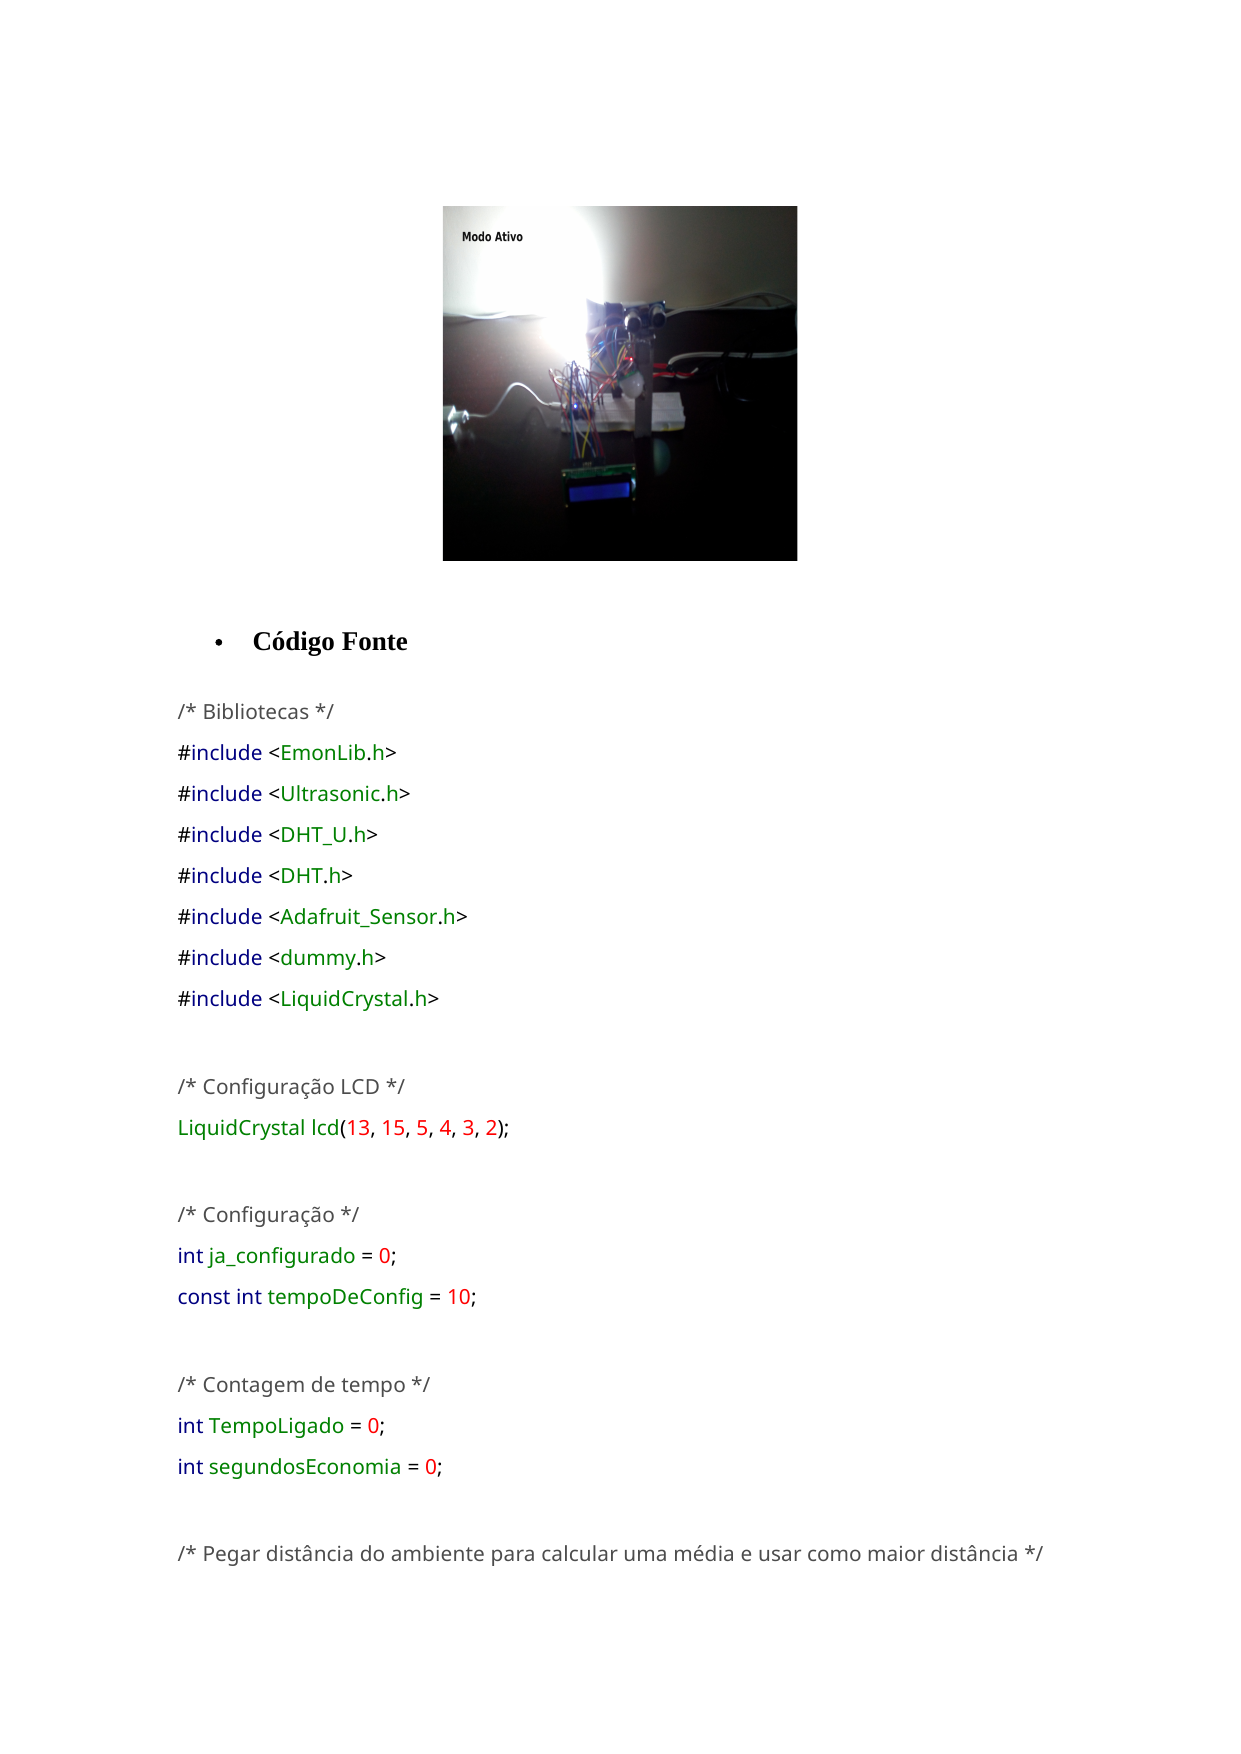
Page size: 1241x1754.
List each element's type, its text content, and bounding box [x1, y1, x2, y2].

text /* Contagem de tempo */ [177, 1370, 1063, 1398]
text #include <EmonLib.h> [177, 738, 1063, 766]
list Código Fonte [215, 626, 1063, 656]
text /* Bibliotecas */ [177, 697, 1063, 725]
text #include <Ultrasonic.h> [177, 779, 1063, 807]
text LiquidCrystal lcd(13, 15, 5, 4, 3, 2); [177, 1113, 1063, 1141]
text /* Configuração */ [177, 1200, 1063, 1229]
text #include <dummy.h> [177, 943, 1063, 972]
text #include <LiquidCrystal.h> [177, 984, 1063, 1013]
text int ja_configurado = 0; [177, 1241, 1063, 1270]
text #include <DHT_U.h> [177, 820, 1063, 848]
text #include <DHT.h> [177, 861, 1063, 889]
text int TempoLigado = 0; [177, 1411, 1063, 1439]
text #include <Adafruit_Sensor.h> [177, 902, 1063, 931]
text /* Configuração LCD */ [177, 1072, 1063, 1100]
text /* Pegar distância do ambiente para calcular uma média e usar como maior distância */ [177, 1539, 1063, 1568]
text int segundosEconomia = 0; [177, 1452, 1063, 1480]
text const int tempoDeConfig = 10; [177, 1282, 1063, 1311]
picture [442, 206, 798, 561]
